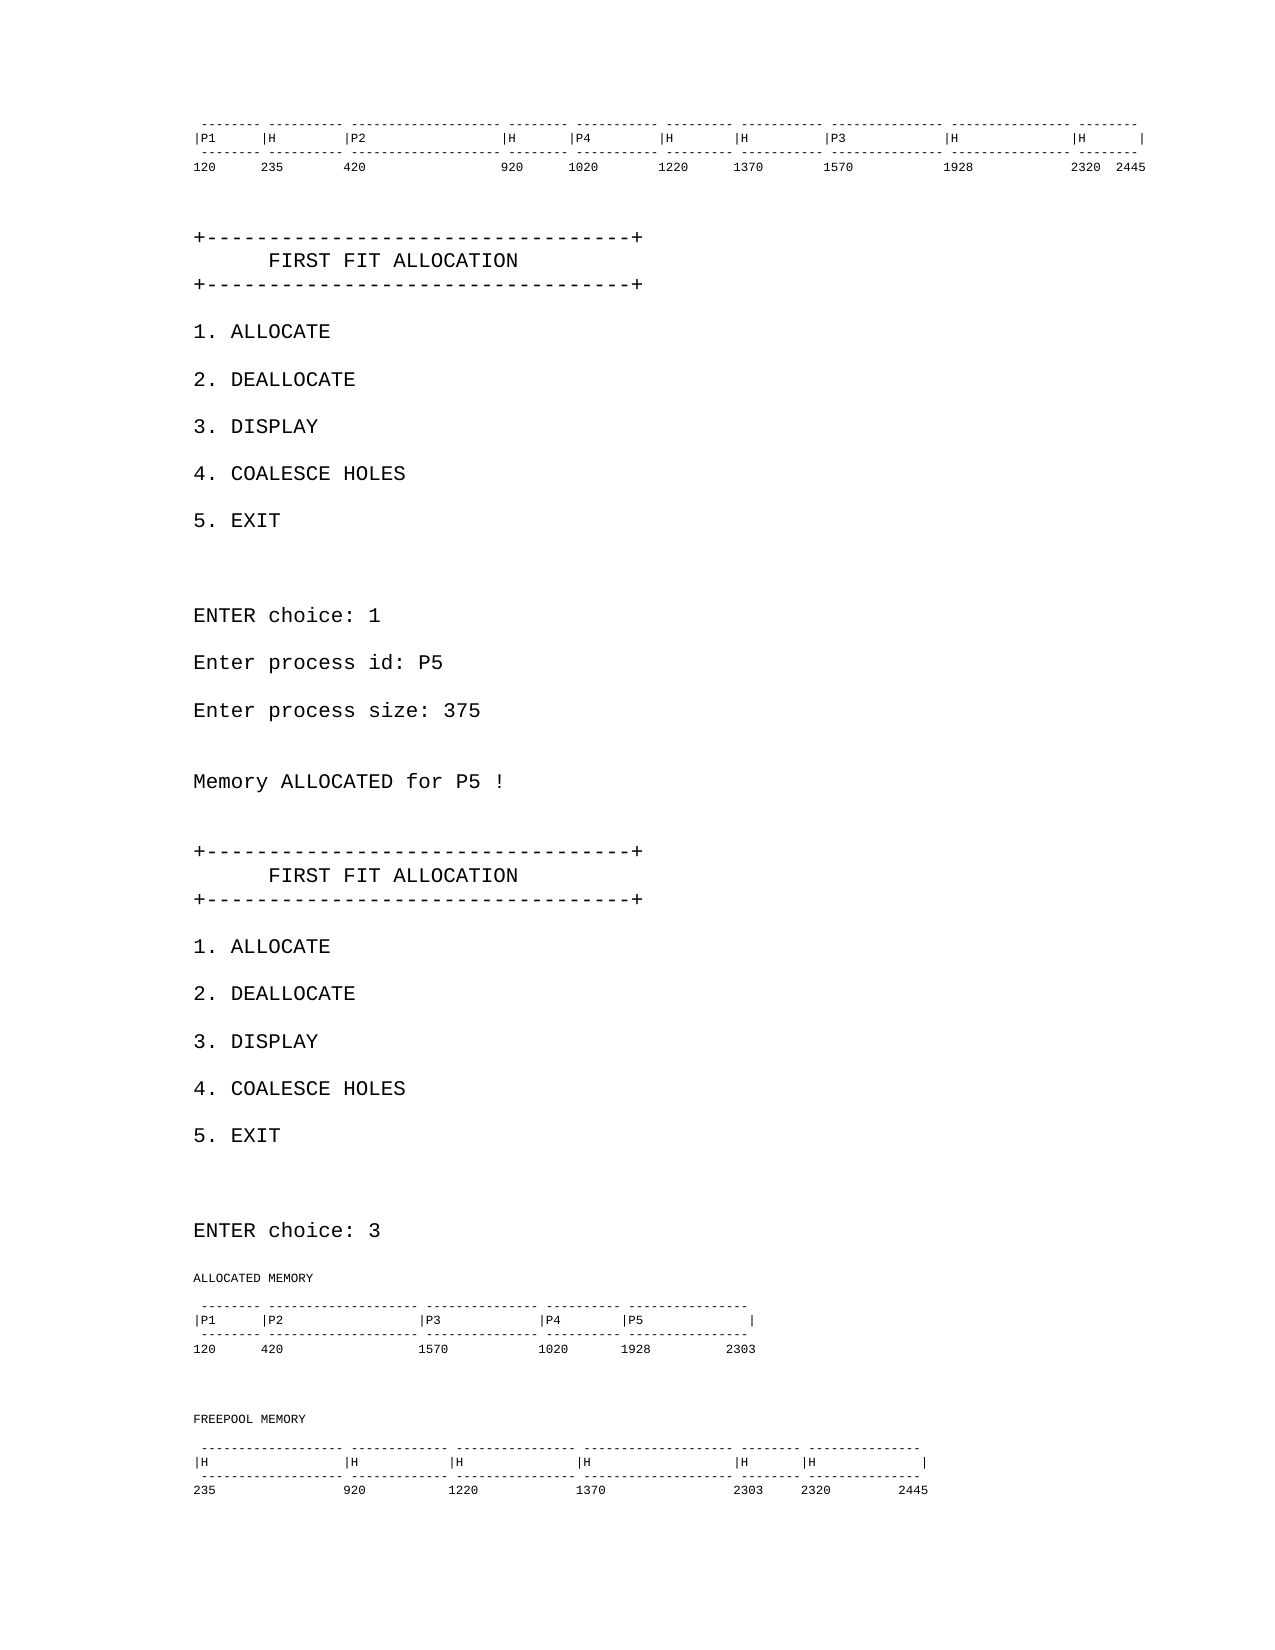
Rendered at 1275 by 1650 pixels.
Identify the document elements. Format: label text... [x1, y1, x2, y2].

text |P1 |H |P2 |H |P4 |H |H |P3 |H |H | [118, 132, 1157, 146]
text 5. EXIT [118, 1125, 1157, 1149]
text FIRST FIT ALLOCATION [118, 865, 1157, 889]
text 2. DEALLOCATE [118, 369, 1157, 392]
text 3. DISPLAY [118, 1031, 1157, 1054]
text -------- ---------- -------------------- -------- ----------- --------- ----------- --------------- ---------------- -------- [118, 146, 1157, 161]
text 120 420 1570 1020 1928 2303 [118, 1343, 1157, 1357]
text ENTER choice: 3 [118, 1220, 1157, 1243]
text ------------------- ------------- ---------------- -------------------- -------- --------------- [118, 1442, 1157, 1456]
text 235 920 1220 1370 2303 2320 2445 [118, 1484, 1157, 1498]
text Enter process id: P5 [118, 652, 1157, 676]
text +----------------------------------+ [118, 842, 1157, 865]
text 4. COALESCE HOLES [118, 1078, 1157, 1102]
text +----------------------------------+ [118, 274, 1157, 298]
text Memory ALLOCATED for P5 ! [118, 771, 1157, 794]
text |P1 |P2 |P3 |P4 |P5 | [118, 1314, 1157, 1328]
text 1. ALLOCATE [118, 321, 1157, 345]
text FIRST FIT ALLOCATION [118, 250, 1157, 274]
text +----------------------------------+ [118, 889, 1157, 912]
text ALLOCATED MEMORY [118, 1272, 1157, 1286]
text -------- -------------------- --------------- ---------- ---------------- [118, 1300, 1157, 1314]
text 1. ALLOCATE [118, 936, 1157, 960]
text |H |H |H |H |H |H | [118, 1456, 1157, 1470]
text -------- -------------------- --------------- ---------- ---------------- [118, 1328, 1157, 1343]
text 120 235 420 920 1020 1220 1370 1570 1928 2320 2445 [118, 161, 1157, 175]
text -------- ---------- -------------------- -------- ----------- --------- ----------- --------------- ---------------- -------- [118, 118, 1157, 132]
text 5. EXIT [118, 511, 1157, 534]
text 3. DISPLAY [118, 416, 1157, 439]
text Enter process size: 375 [118, 700, 1157, 723]
text ENTER choice: 1 [118, 605, 1157, 629]
text +----------------------------------+ [118, 227, 1157, 250]
text 4. COALESCE HOLES [118, 463, 1157, 487]
text 2. DEALLOCATE [118, 983, 1157, 1007]
text FREEPOOL MEMORY [118, 1413, 1157, 1428]
text ------------------- ------------- ---------------- -------------------- -------- --------------- [118, 1470, 1157, 1484]
